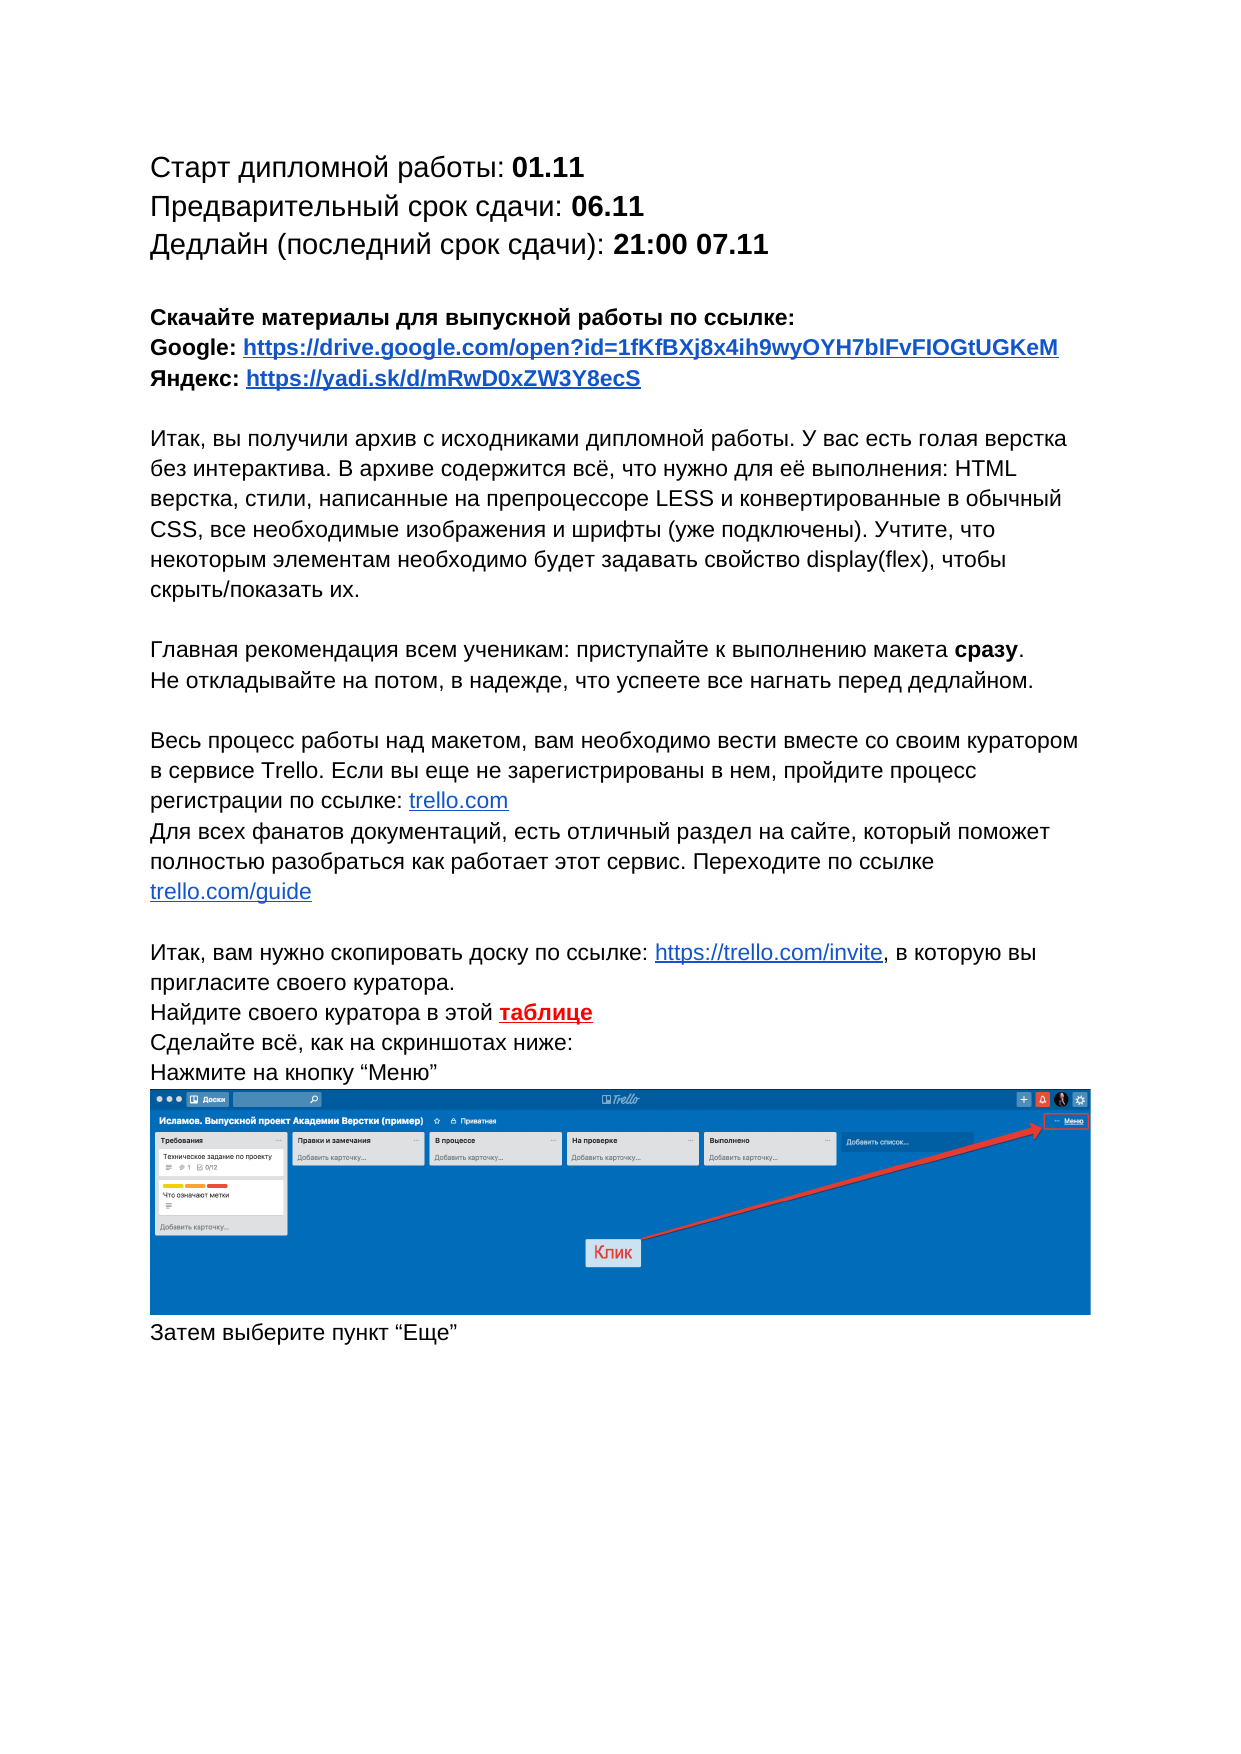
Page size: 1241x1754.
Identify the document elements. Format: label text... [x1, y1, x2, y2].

text Нажмите на кнопку “Меню” [150, 1059, 1090, 1089]
text Яндекс: https://yadi.sk/d/mRwD0xZW3Y8ecS [150, 364, 1090, 391]
text Дедлайн (последний срок сдачи): 21:00 07.11 [150, 227, 1090, 261]
text Весь процесс работы над макетом, вам необходимо вести вместе со своим куратором в сервисе Trello. Если вы еще не зарегистрированы в нем, пройдите процесс регистрации по ссылке: trello.com [150, 727, 1090, 814]
text Итак, вы получили архив с исходниками дипломной работы. У вас есть голая верстка без интерактива. В архиве содержится всё, что нужно для её выполнения: HTML верстка, стили, написанные на препроцессоре LESS и конвертированные в обычный CSS, все необходимые изображения и шрифты (уже подключены). Учтите, что некоторым элементам необходимо будет задавать свойство display(flex), чтобы скрыть/показать их. [150, 425, 1090, 602]
text Итак, вам нужно скопировать доску по ссылке: https://trello.com/invite, в которую вы пригласите своего куратора. [150, 938, 1090, 995]
text Сделайте всё, как на скриншотах ниже: [150, 1029, 1090, 1056]
text Для всех фанатов документаций, есть отличный раздел на сайте, который поможет полностью разобраться как работает этот сервис. Переходите по ссылке trello.com/guide [150, 818, 1090, 904]
text Предварительный срок сдачи: 06.11 [150, 188, 1090, 222]
text Старт дипломной работы: 01.11 [150, 150, 1090, 183]
text Затем выберите пункт “Еще” [150, 1318, 1090, 1345]
text Google: https://drive.google.com/open?id=1fKfBXj8x4ih9wyOYH7blFvFIOGtUGKeM [150, 334, 1090, 361]
text Скачайте материалы для выпускной работы по ссылке: [150, 304, 1090, 331]
text Найдите своего куратора в этой таблице [150, 999, 1090, 1025]
text Не откладывайте на потом, в надежде, что успеете все нагнать перед дедлайном. [150, 667, 1090, 693]
picture [150, 1089, 1091, 1315]
text Главная рекомендация всем ученикам: приступайте к выполнению макета сразу. [150, 636, 1090, 663]
